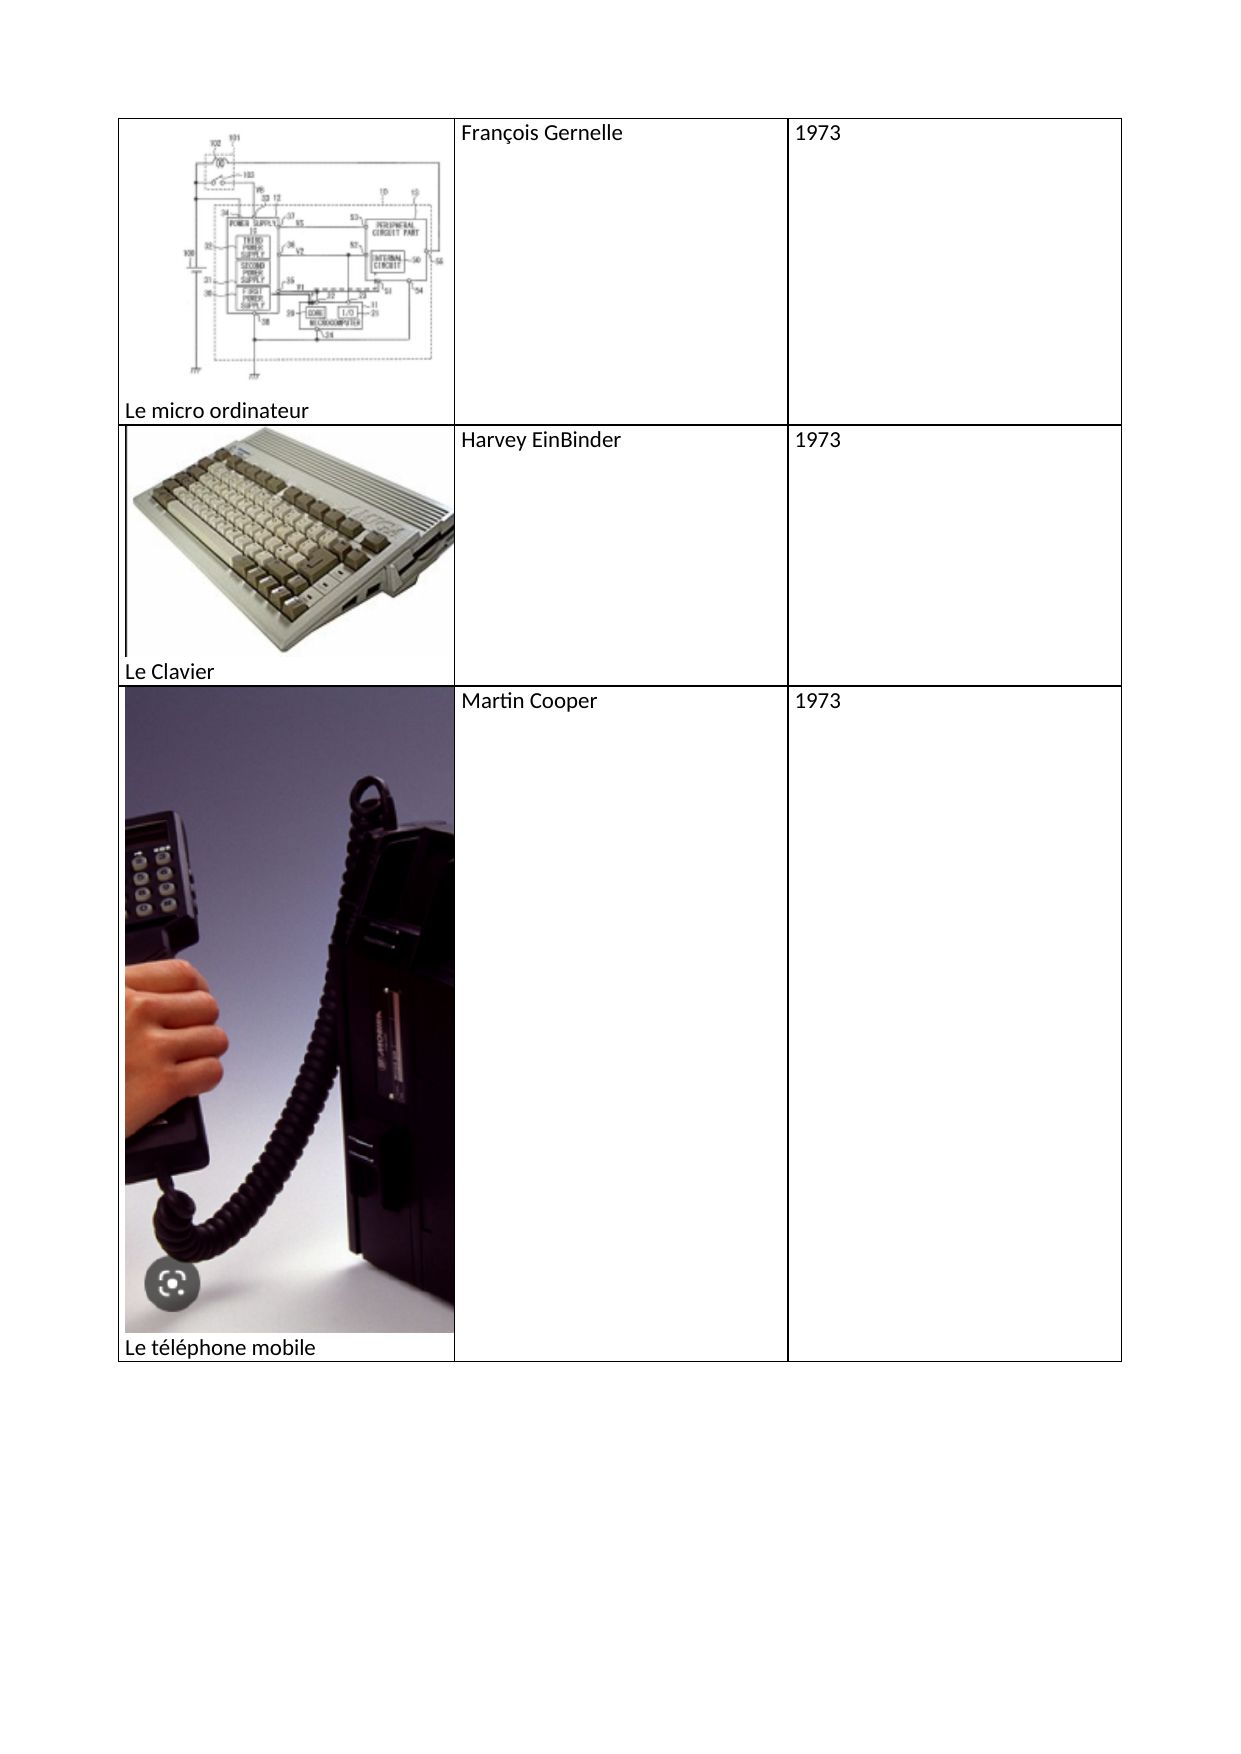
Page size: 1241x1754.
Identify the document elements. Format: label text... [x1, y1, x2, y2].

table_cell 1973 [789, 687, 1121, 1361]
table_cell Martin Cooper [455, 687, 787, 1361]
table_cell 1973 [789, 119, 1121, 424]
table_cell Le téléphone mobile [119, 687, 454, 1361]
table_cell Le micro ordinateur [119, 119, 454, 424]
table_cell François Gernelle [455, 119, 787, 424]
table_cell 1973 [789, 426, 1121, 685]
table_cell Le Clavier [119, 426, 454, 685]
table_cell Harvey EinBinder [455, 426, 787, 685]
